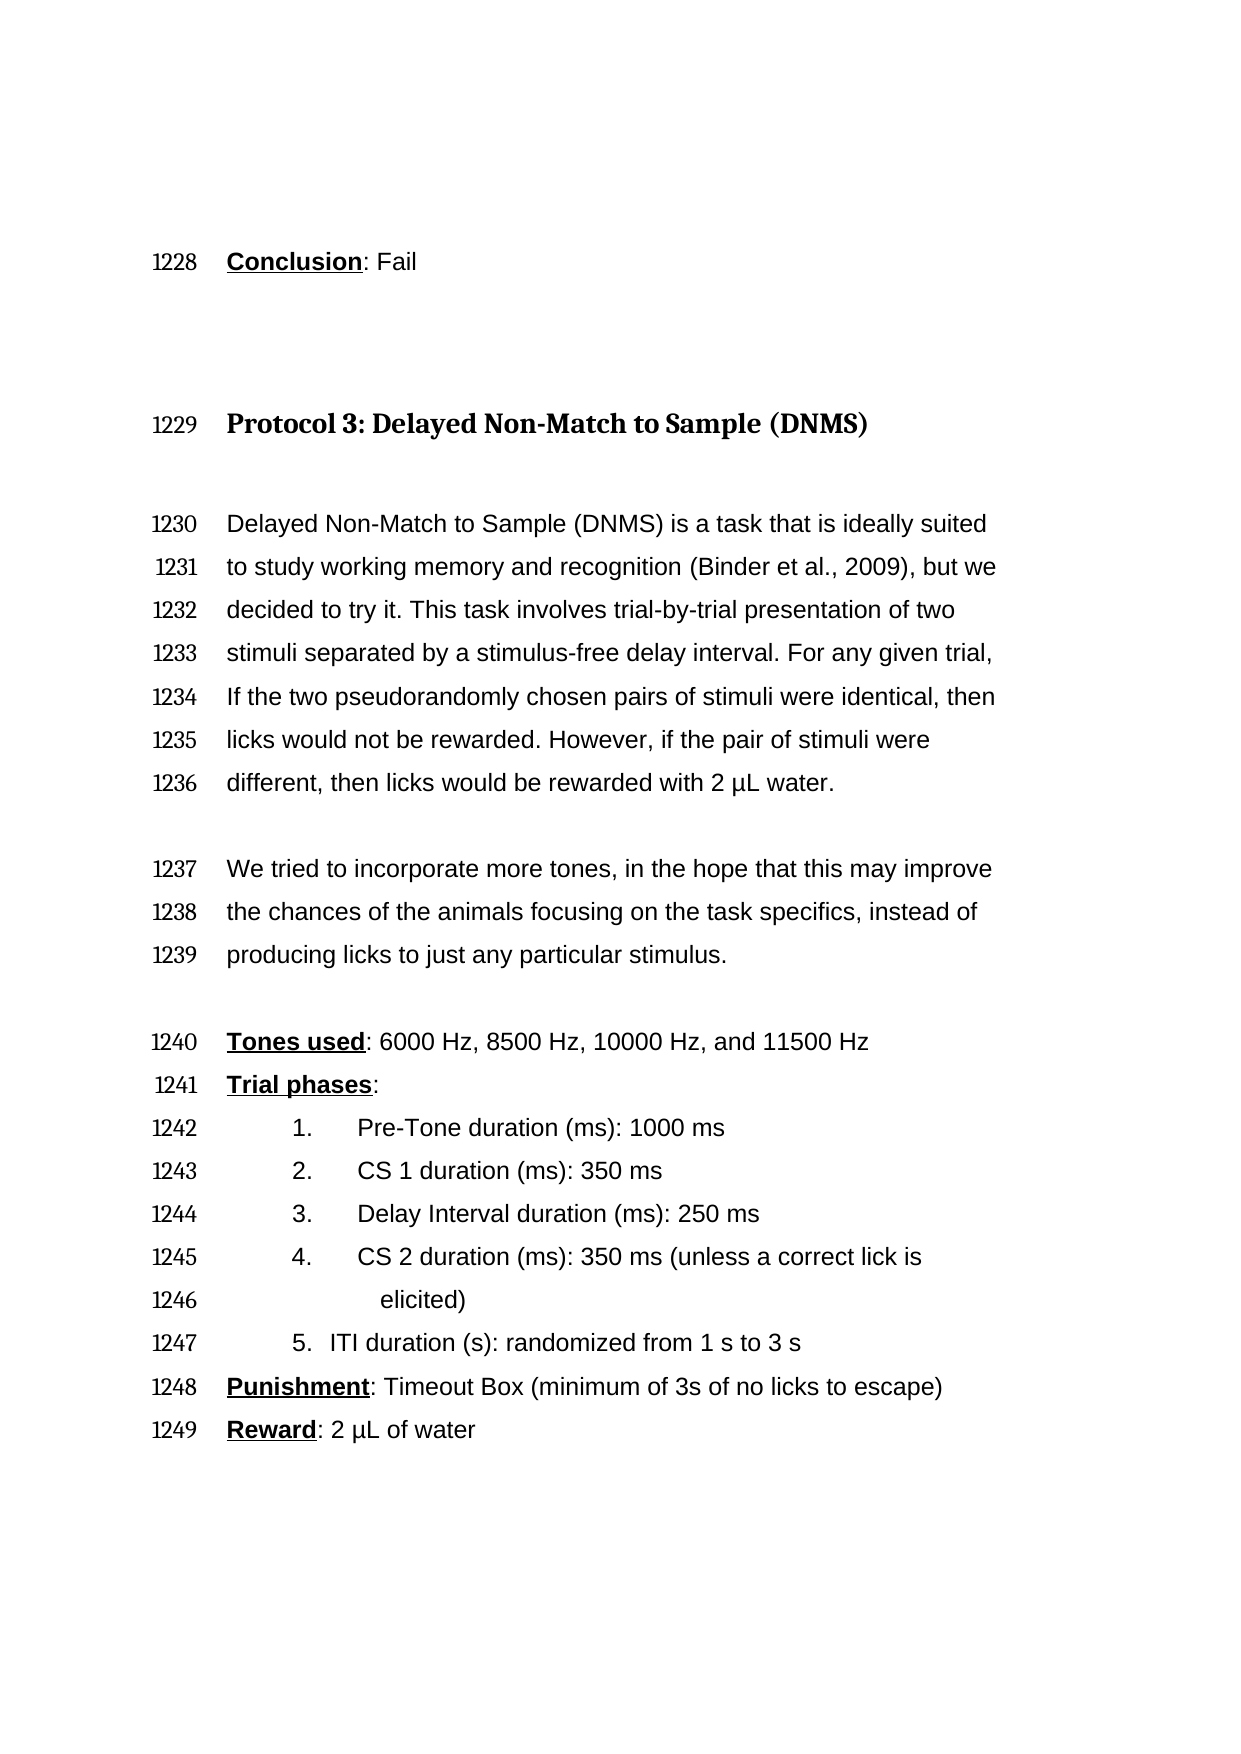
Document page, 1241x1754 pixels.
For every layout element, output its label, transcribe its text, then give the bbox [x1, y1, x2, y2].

text Conclusion: Fail [226, 247, 1014, 276]
list Delay Interval duration (ms): 250 ms [292, 1199, 1014, 1228]
text Tones used: 6000 Hz, 8500 Hz, 10000 Hz, and 11500 Hz [226, 1027, 1014, 1055]
text Trial phases: [226, 1070, 1014, 1098]
list Pre-Tone duration (ms): 1000 ms [292, 1113, 1014, 1142]
text Delayed Non-Match to Sample (DNMS) is a task that is ideally suited to study working memory and recognition (Binder et al., 2009), but we decided to try it. This task involves trial-by-trial presentation of two stimuli separated by a stimulus-free delay interval. For any given trial, If the two pseudorandomly chosen pairs of stimuli were identical, then licks would not be rewarded. However, if the pair of stimuli were different, then licks would be rewarded with 2 µL water. [226, 509, 1014, 797]
list ITI duration (s): randomized from 1 s to 3 s [292, 1328, 1014, 1357]
list CS 1 duration (ms): 350 ms [292, 1156, 1014, 1185]
text Reward: 2 µL of water [226, 1415, 1014, 1443]
subtitle Protocol 3: Delayed Non-Match to Sample (DNMS) [226, 407, 1014, 441]
text Punishment: Timeout Box (minimum of 3s of no licks to escape) [226, 1372, 1014, 1400]
text We tried to incorporate more tones, in the hope that this may improve the chances of the animals focusing on the task specifics, instead of producing licks to just any particular stimulus. [226, 854, 1014, 969]
list CS 2 duration (ms): 350 ms (unless a correct lick is elicited) [291, 1242, 1014, 1314]
